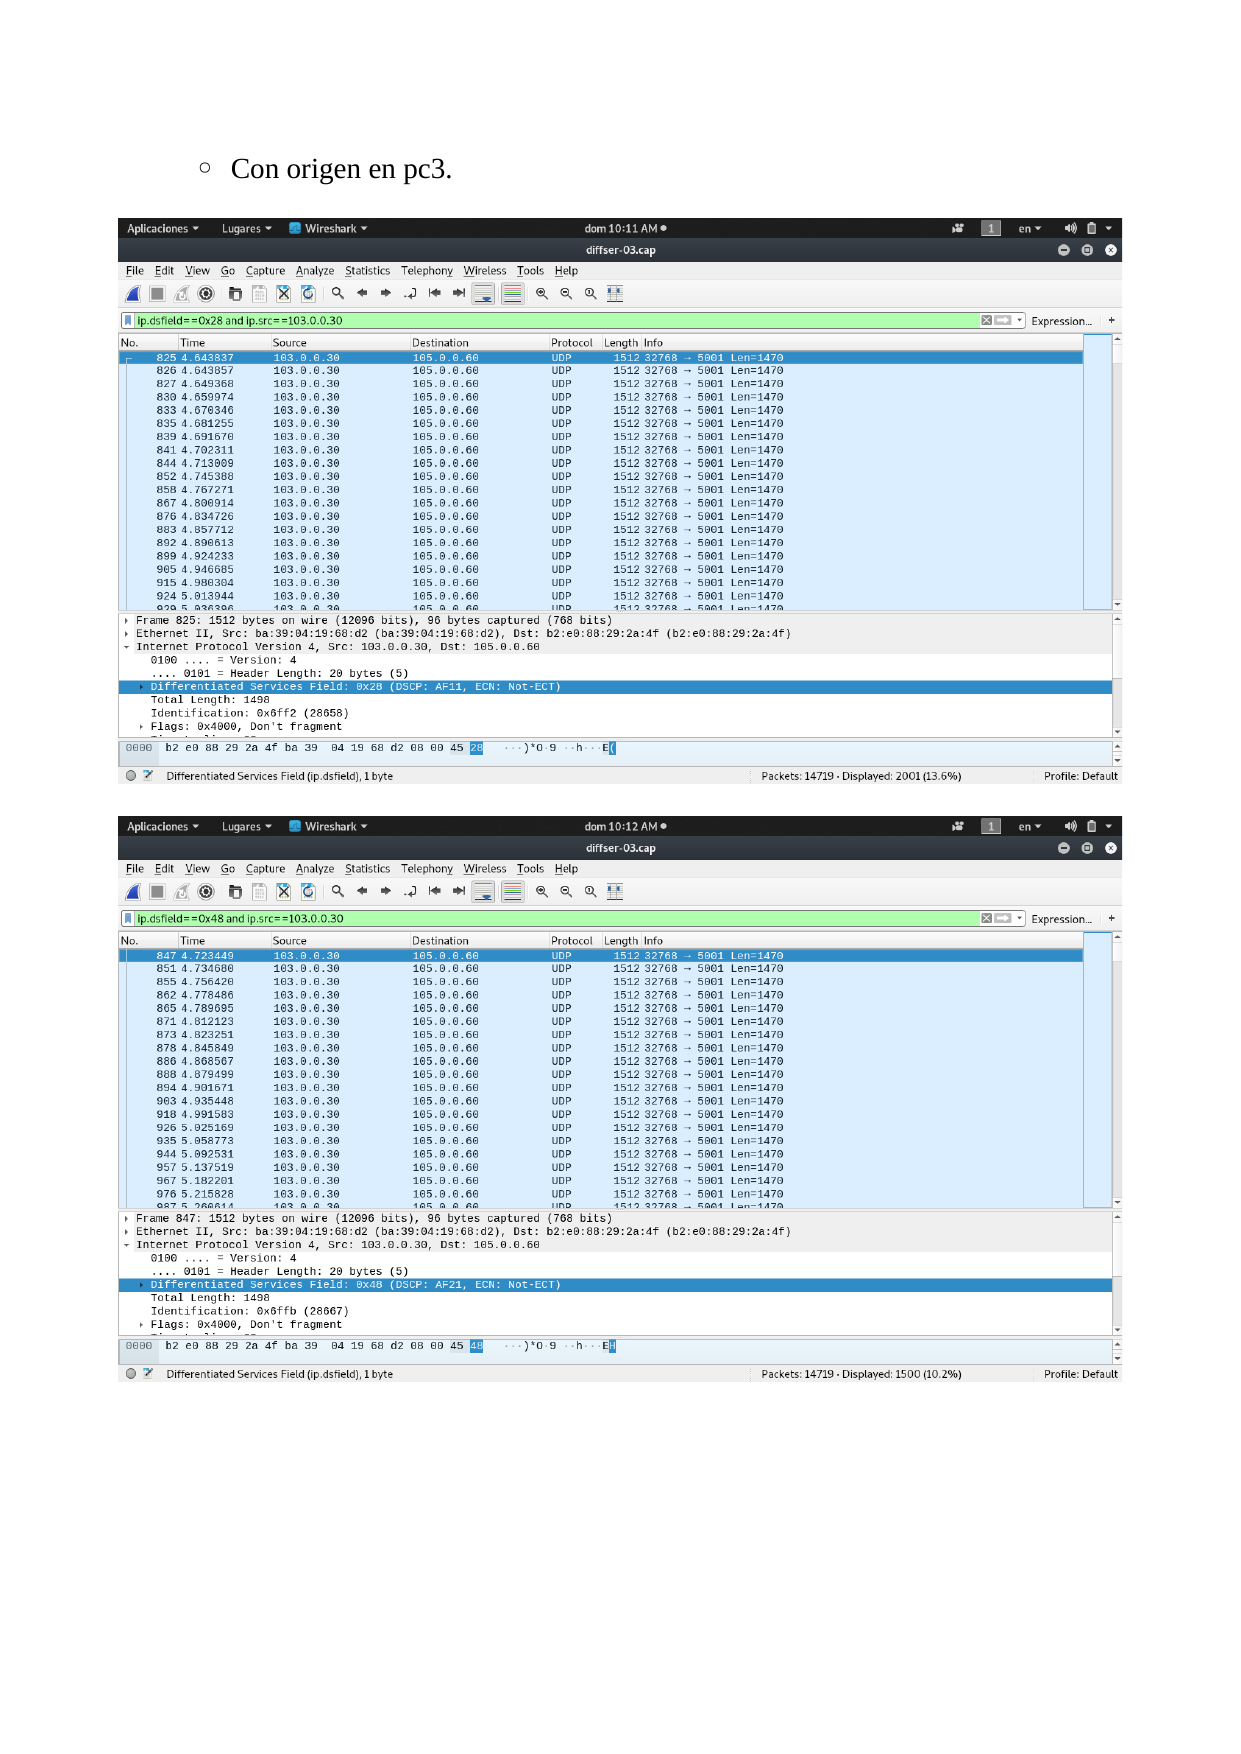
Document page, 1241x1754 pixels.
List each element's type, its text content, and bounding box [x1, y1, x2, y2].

list Con origen en pc3. [193, 152, 1122, 185]
picture [118, 816, 1123, 1382]
picture [118, 218, 1123, 784]
